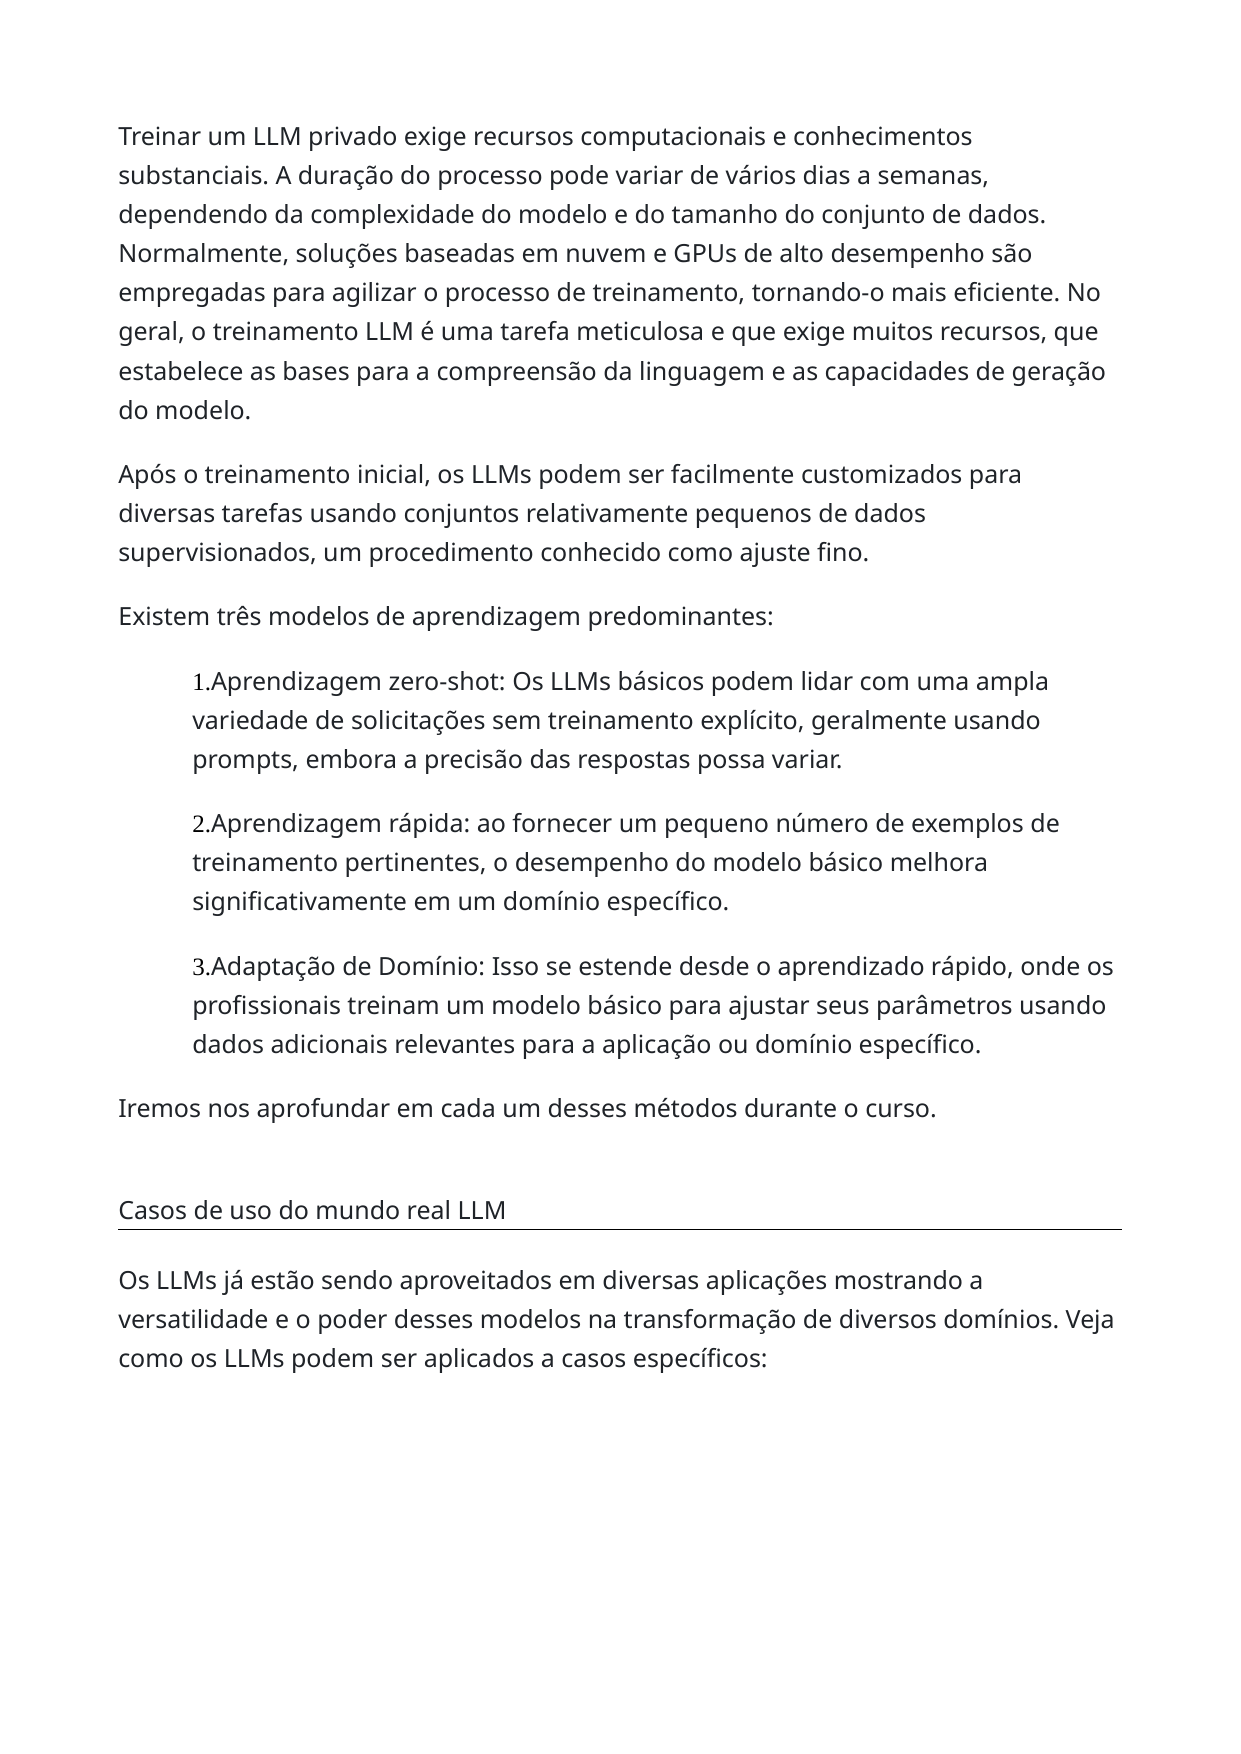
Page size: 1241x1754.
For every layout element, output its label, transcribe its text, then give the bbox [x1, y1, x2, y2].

text Os LLMs já estão sendo aproveitados em diversas aplicações mostrando a versatilidade e o poder desses modelos na transformação de diversos domínios. Veja como os LLMs podem ser aplicados a casos específicos: [118, 1263, 1122, 1375]
subtitle Casos de uso do mundo real LLM [118, 1192, 1122, 1229]
text Existem três modelos de aprendizagem predominantes: [118, 599, 1122, 633]
text Iremos nos aprofundar em cada um desses métodos durante o curso. [118, 1091, 1122, 1125]
list Aprendizagem rápida: ao fornecer um pequeno número de exemplos de treinamento pertinentes, o desempenho do modelo básico melhora significativamente em um domínio específico. [118, 806, 1122, 918]
text Após o treinamento inicial, os LLMs podem ser facilmente customizados para diversas tarefas usando conjuntos relativamente pequenos de dados supervisionados, um procedimento conhecido como ajuste fino. [118, 456, 1122, 569]
list Adaptação de Domínio: Isso se estende desde o aprendizado rápido, onde os profissionais treinam um modelo básico para ajustar seus parâmetros usando dados adicionais relevantes para a aplicação ou domínio específico. [118, 948, 1122, 1061]
list Aprendizagem zero-shot: Os LLMs básicos podem lidar com uma ampla variedade de solicitações sem treinamento explícito, geralmente usando prompts, embora a precisão das respostas possa variar. [118, 663, 1122, 776]
text Treinar um LLM privado exige recursos computacionais e conhecimentos substanciais. A duração do processo pode variar de vários dias a semanas, dependendo da complexidade do modelo e do tamanho do conjunto de dados. Normalmente, soluções baseadas em nuvem e GPUs de alto desempenho são empregadas para agilizar o processo de treinamento, tornando-o mais eficiente. No geral, o treinamento LLM é uma tarefa meticulosa e que exige muitos recursos, que estabelece as bases para a compreensão da linguagem e as capacidades de geração do modelo. [118, 118, 1122, 426]
